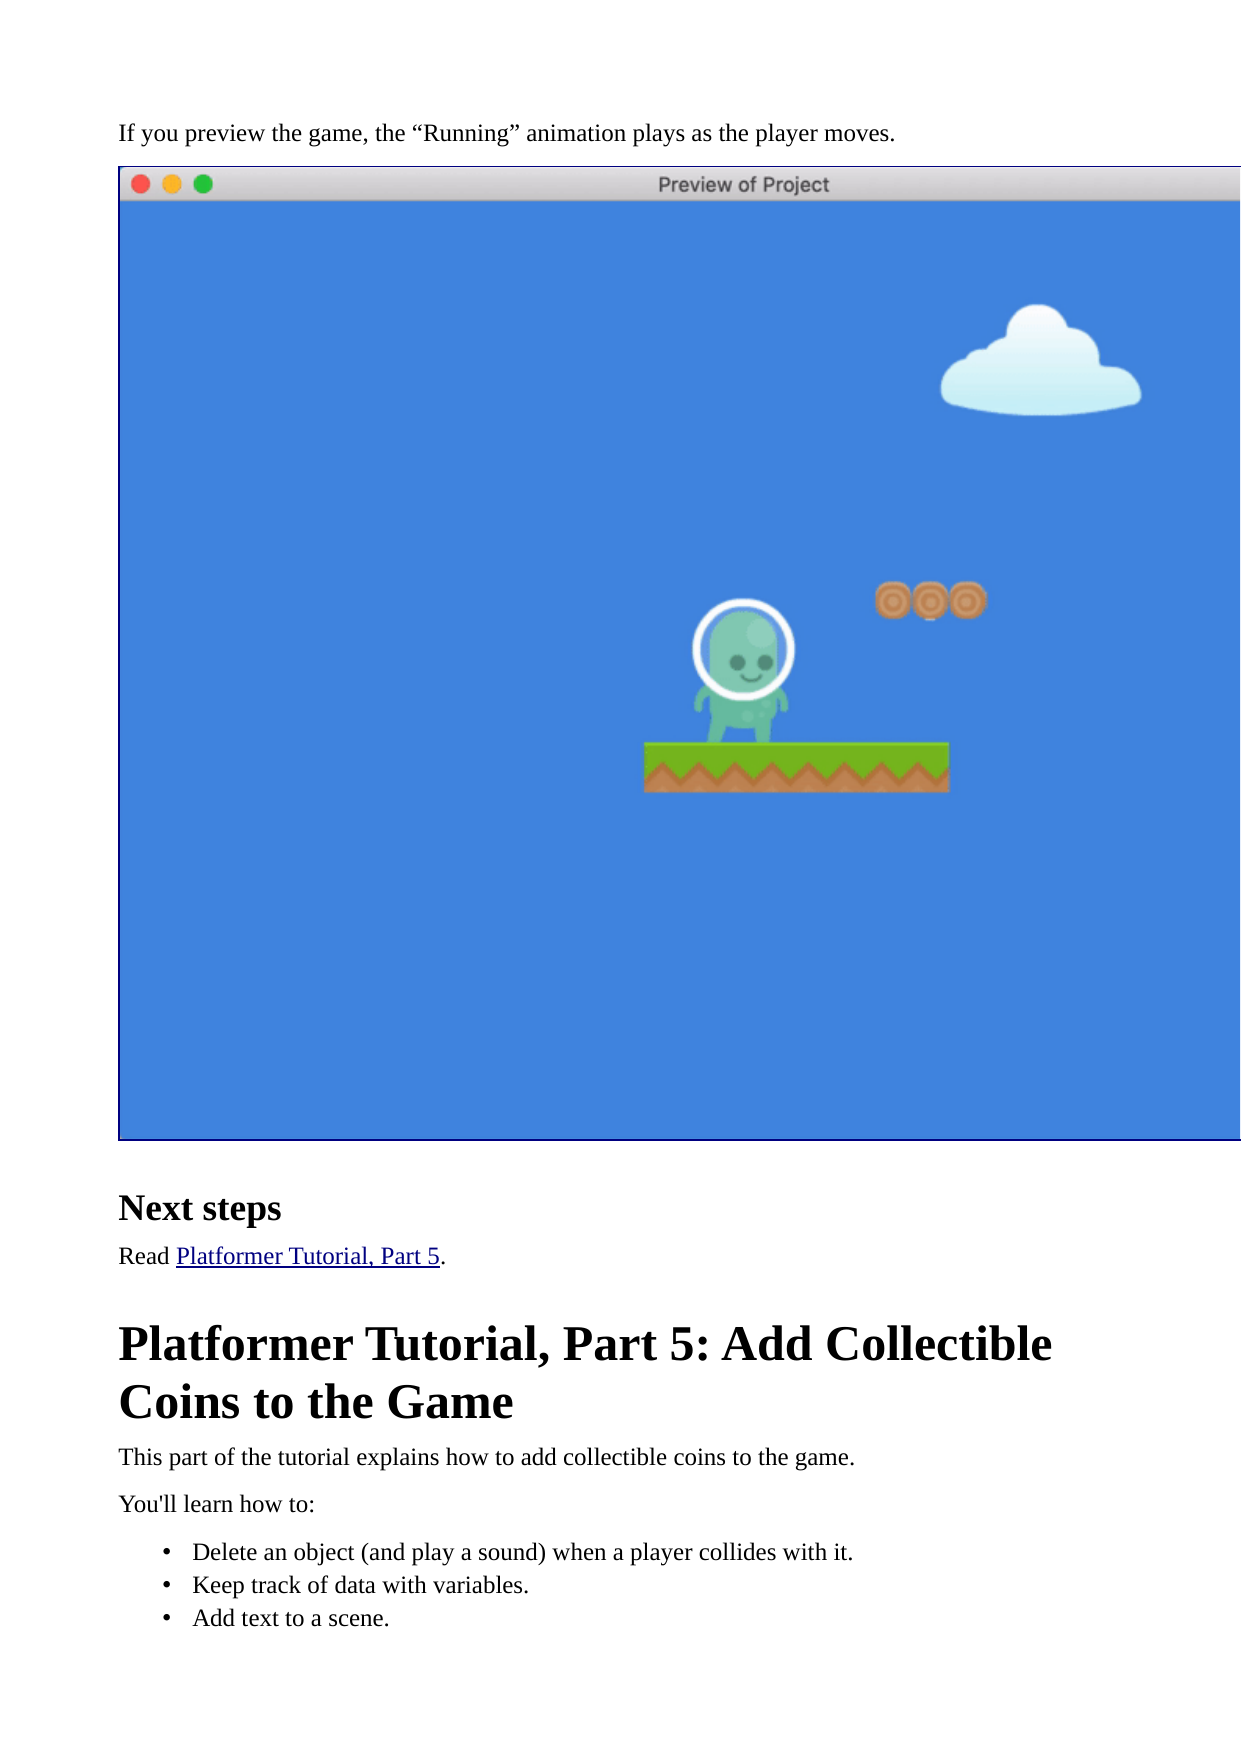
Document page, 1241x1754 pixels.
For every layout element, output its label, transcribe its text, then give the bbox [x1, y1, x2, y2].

subtitle Platformer Tutorial, Part 5: Add Collectible Coins to the Game [118, 1314, 1122, 1429]
text Read Platformer Tutorial, Part 5. [118, 1241, 1122, 1270]
list Add text to a scene. [162, 1603, 1122, 1632]
text You'll learn how to: [118, 1489, 1122, 1518]
subtitle Next steps [118, 1186, 1122, 1229]
text This part of the tutorial explains how to add collectible coins to the game. [118, 1442, 1122, 1470]
list Keep track of data with variables. [162, 1570, 1122, 1598]
picture [120, 167, 1241, 1139]
list Delete an object (and play a sound) when a player collides with it. [162, 1537, 1122, 1566]
text If you preview the game, the “Running” animation plays as the player moves. [118, 118, 1122, 147]
